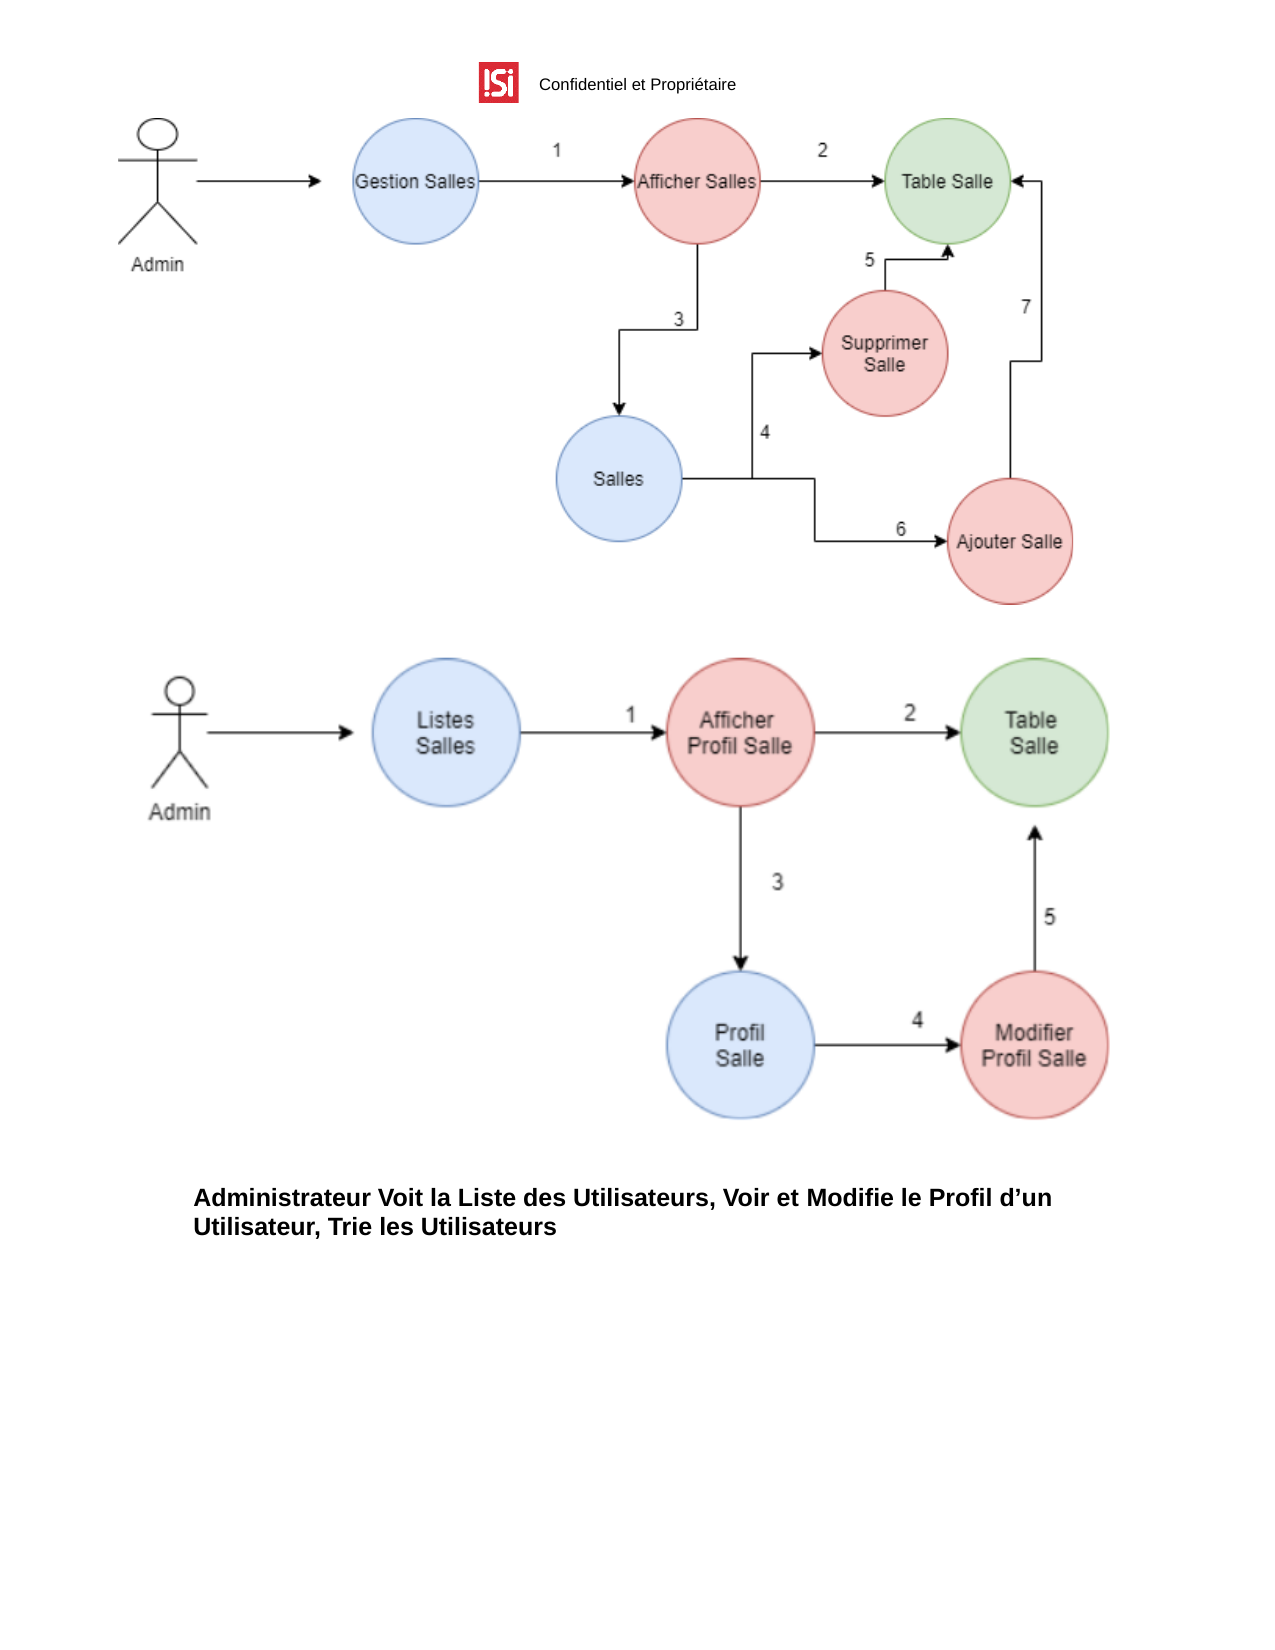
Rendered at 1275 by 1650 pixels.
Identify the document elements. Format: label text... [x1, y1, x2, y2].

subtitle Administrateur Voit la Liste des Utilisateurs, Voir et Modifie le Profil d’un Utilisateur, Trie les Utilisateurs [193, 1183, 1157, 1240]
